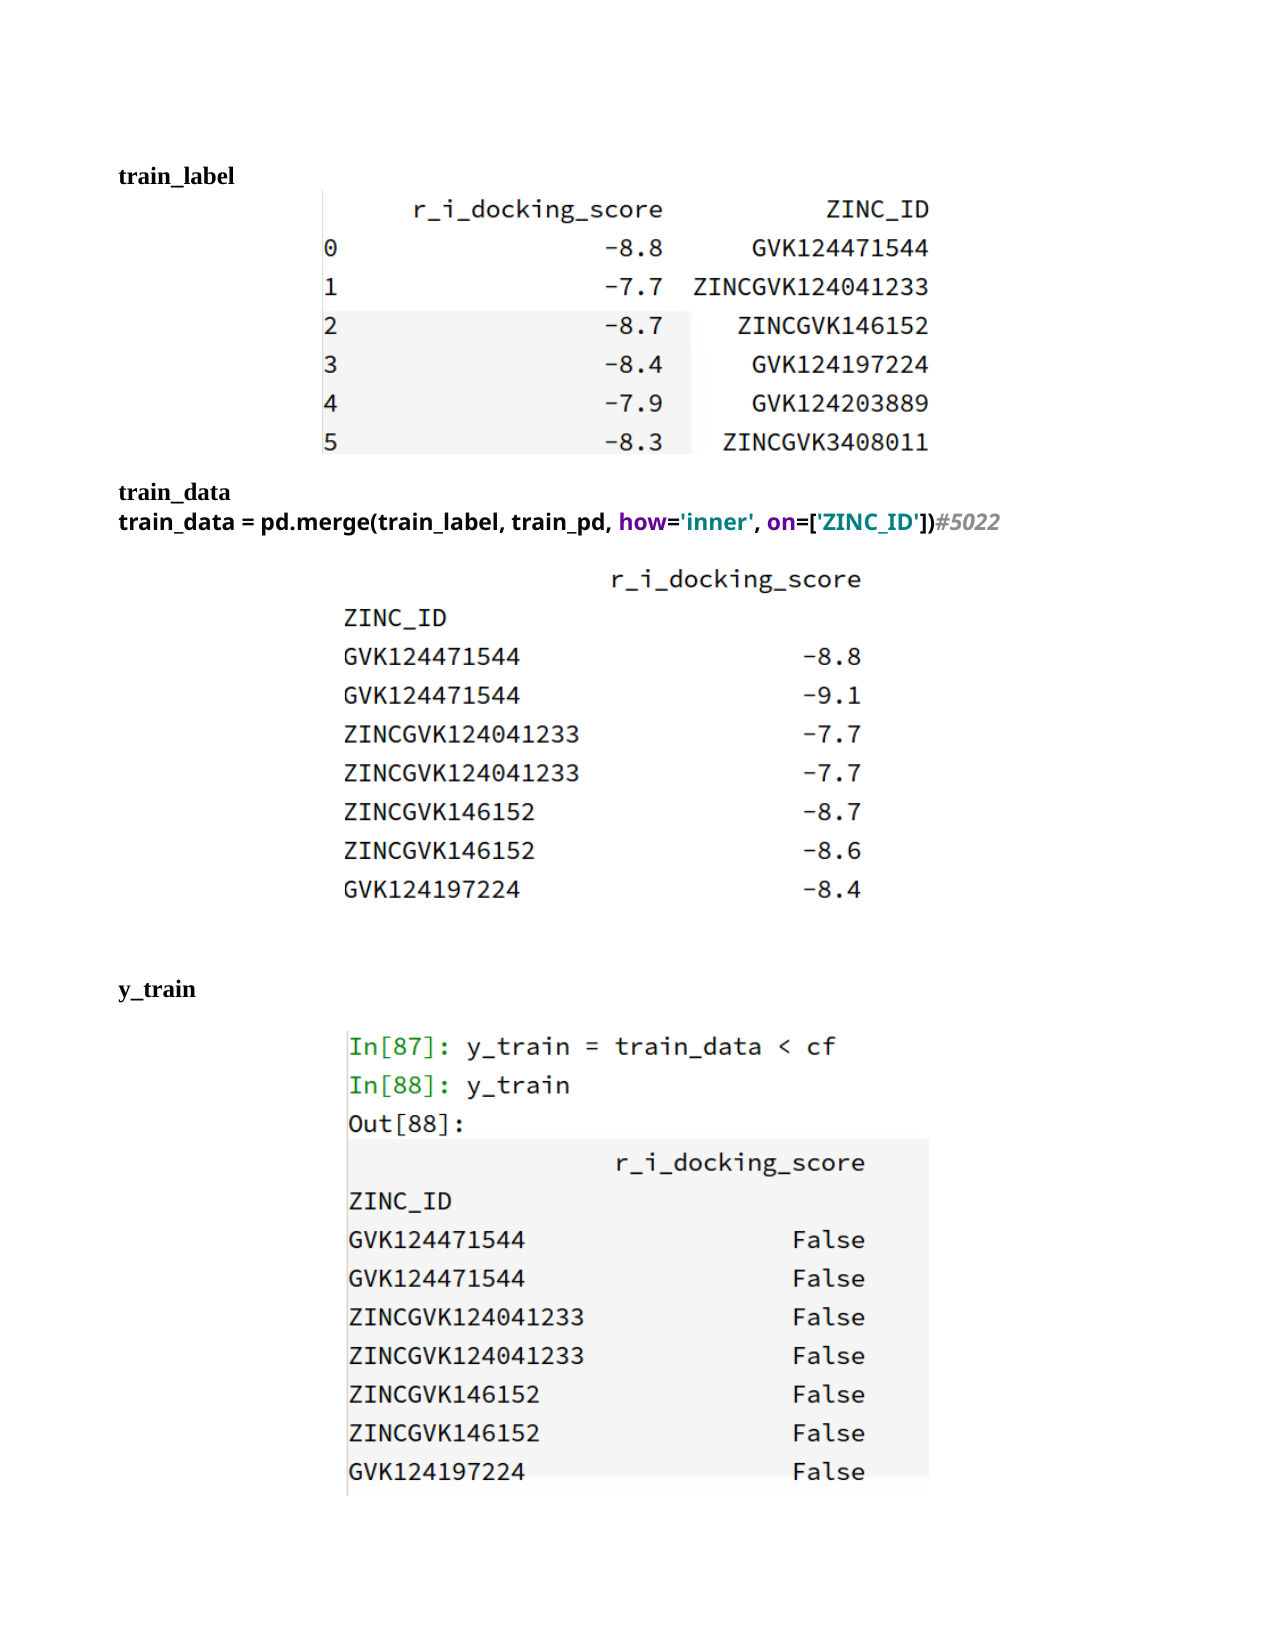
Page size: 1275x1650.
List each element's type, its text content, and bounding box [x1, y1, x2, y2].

text train_label [118, 161, 1157, 190]
picture [344, 568, 930, 907]
text train_data = pd.merge(train_label, train_pd, how='inner', on=['ZINC_ID'])#5022 [118, 506, 1157, 537]
picture [322, 190, 953, 454]
picture [346, 1031, 929, 1496]
text train_data [118, 477, 1157, 506]
text y_train [118, 974, 1157, 1002]
